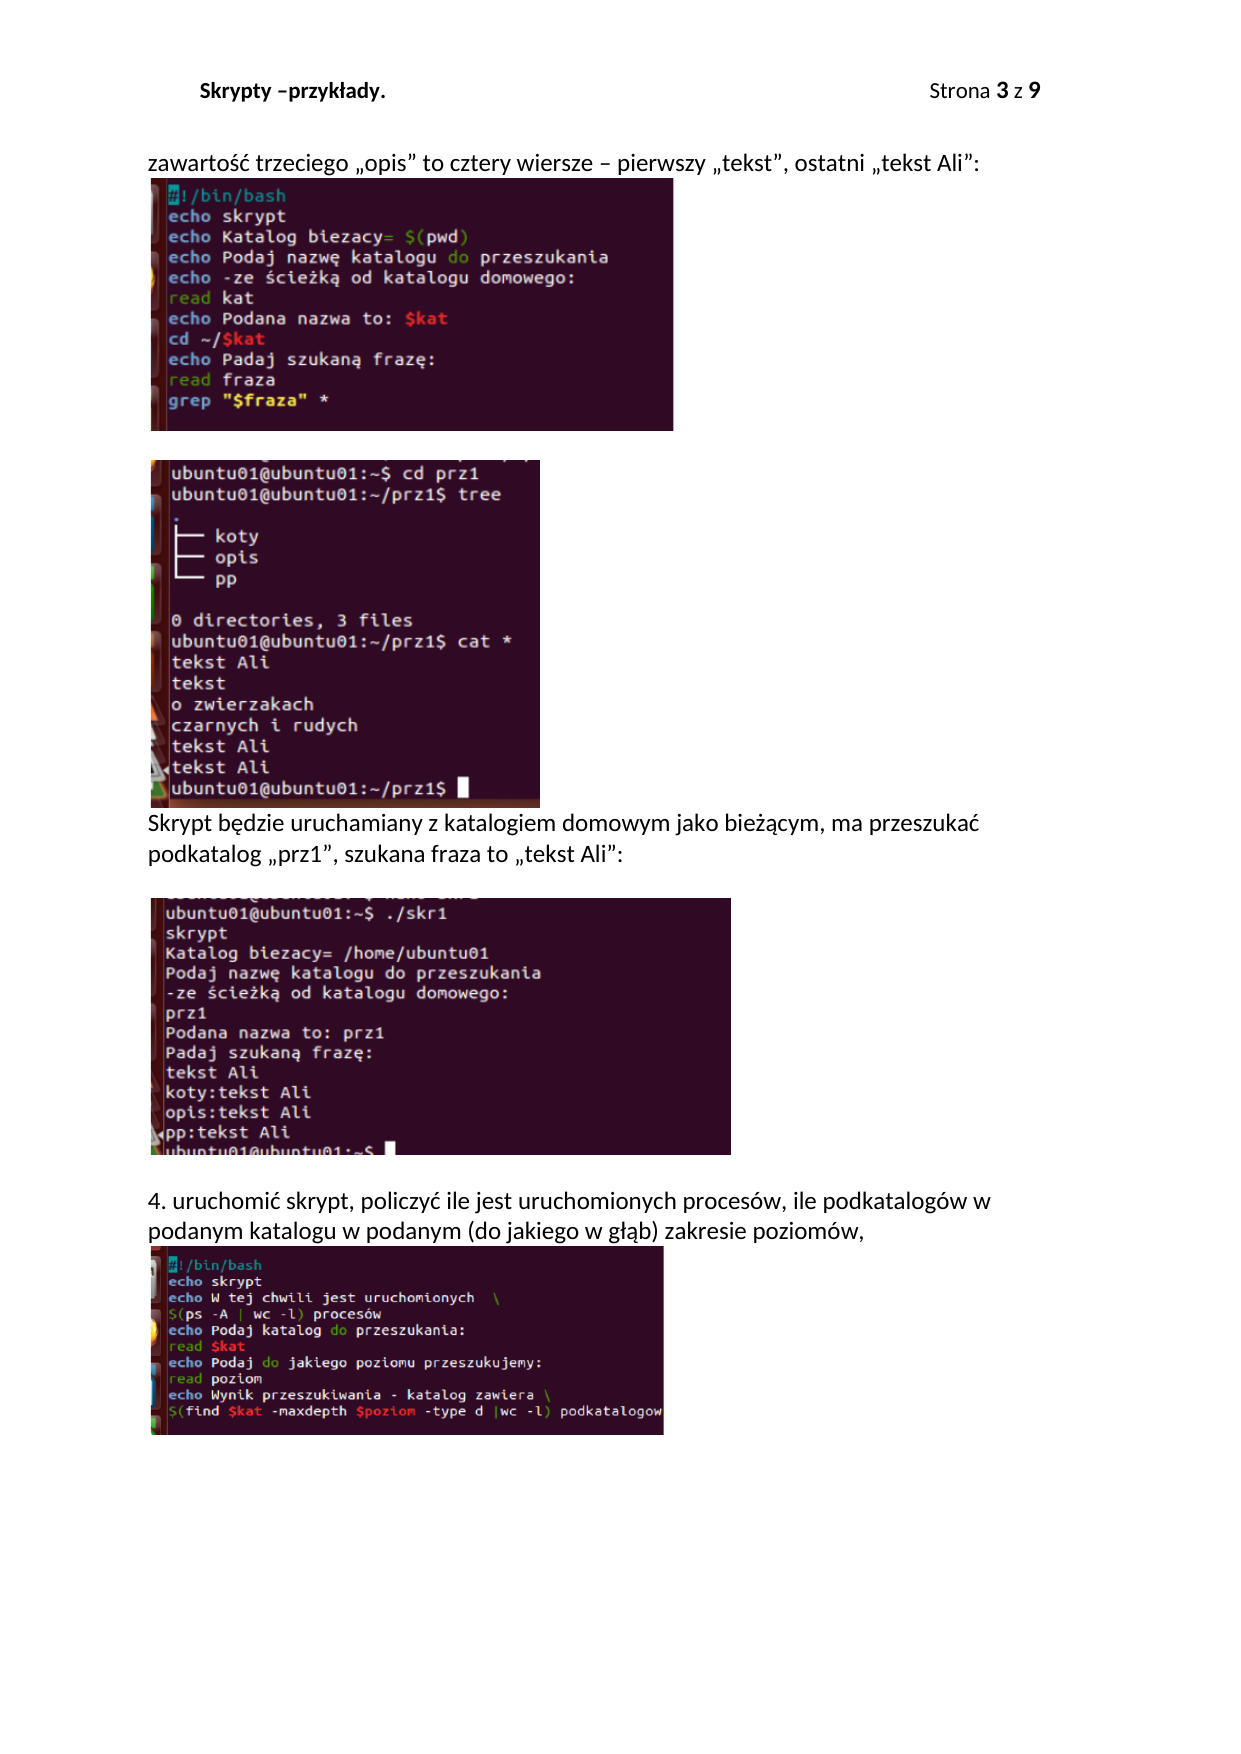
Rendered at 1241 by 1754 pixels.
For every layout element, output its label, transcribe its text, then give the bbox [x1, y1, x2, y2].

picture [180, 460, 540, 808]
text Skrypt będzie uruchamiany z katalogiem domowym jako bieżącym, ma przeszukać podkatalog „prz1”, szukana fraza to „tekst Ali”: [148, 807, 1093, 868]
picture [521, 178, 674, 431]
text 4. uruchomić skrypt, policzyć ile jest uruchomionych procesów, ile podkatalogów w podanym katalogu w podanym (do jakiego w głąb) zakresie poziomów, [148, 1185, 1093, 1246]
text zawartość trzeciego „opis” to cztery wiersze – pierwszy „tekst”, ostatni „tekst Ali”: [148, 148, 1093, 430]
picture [615, 1246, 664, 1435]
picture [666, 898, 731, 1155]
